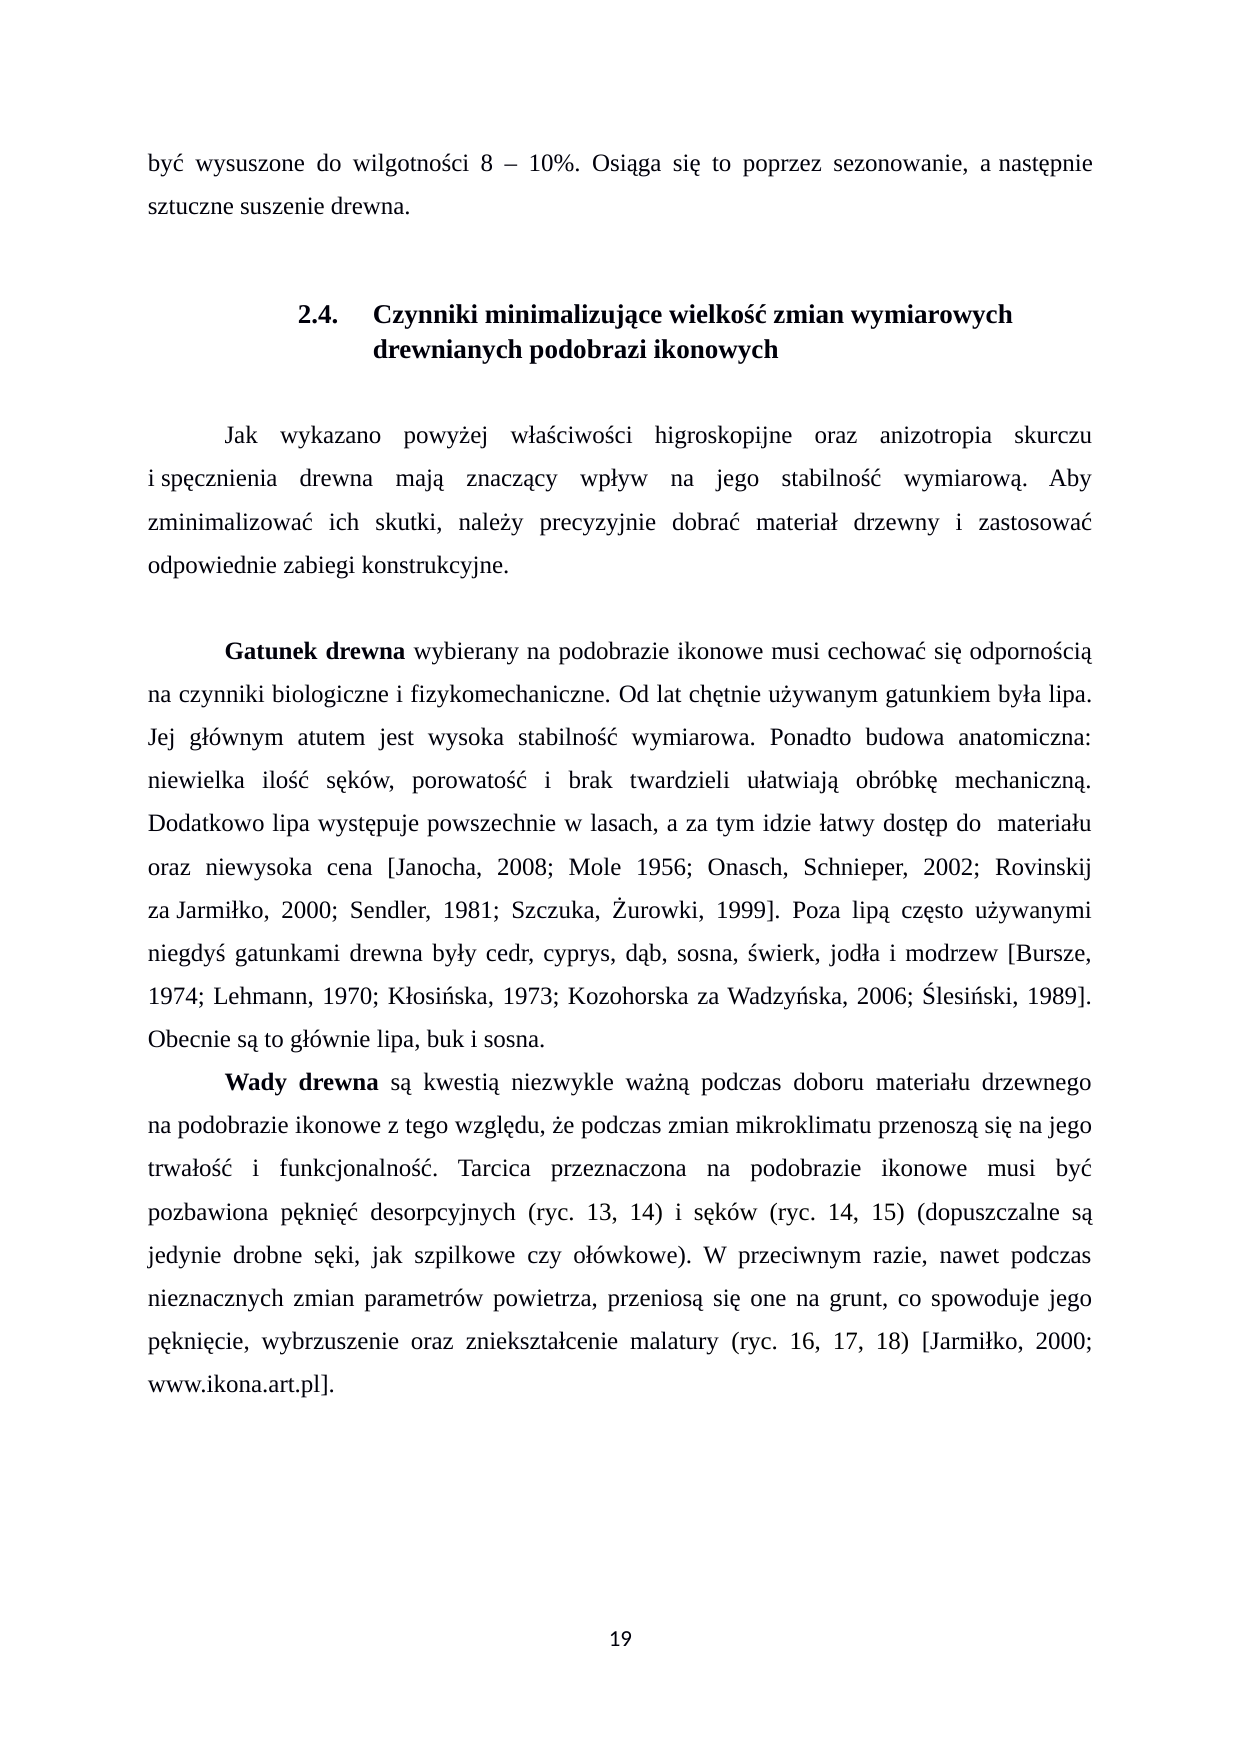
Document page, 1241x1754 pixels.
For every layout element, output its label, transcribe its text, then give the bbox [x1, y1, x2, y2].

subtitle Czynniki minimalizujące wielkość zmian wymiarowych drewnianych podobrazi ikonowych [298, 298, 1093, 365]
text Jak wykazano powyżej właściwości higroskopijne oraz anizotropia skurczu i spęcznienia drewna mają znaczący wpływ na jego stabilność wymiarową. Aby zminimalizować ich skutki, należy precyzyjnie dobrać materiał drzewny i zastosować odpowiednie zabiegi konstrukcyjne. [148, 420, 1093, 578]
text Wady drewna są kwestią niezwykle ważną podczas doboru materiału drzewnego na podobrazie ikonowe z tego względu, że podczas zmian mikroklimatu przenoszą się na jego trwałość i funkcjonalność. Tarcica przeznaczona na podobrazie ikonowe musi być pozbawiona pęknięć desorpcyjnych (ryc. 13, 14) i sęków (ryc. 14, 15) (dopuszczalne są jedynie drobne sęki, jak szpilkowe czy ołówkowe). W przeciwnym razie, nawet podczas nieznacznych zmian parametrów powietrza, przeniosą się one na grunt, co spowoduje jego pęknięcie, wybrzuszenie oraz zniekształcenie malatury (ryc. 16, 17, 18) [Jarmiłko, 2000; www.ikona.art.pl]. [148, 1067, 1093, 1398]
text Gatunek drewna wybierany na podobrazie ikonowe musi cechować się odpornością na czynniki biologiczne i fizykomechaniczne. Od lat chętnie używanym gatunkiem była lipa. Jej głównym atutem jest wysoka stabilność wymiarowa. Ponadto budowa anatomiczna: niewielka ilość sęków, porowatość i brak twardzieli ułatwiają obróbkę mechaniczną. Dodatkowo lipa występuje powszechnie w lasach, a za tym idzie łatwy dostęp do materiału oraz niewysoka cena [Janocha, 2008; Mole 1956; Onasch, Schnieper, 2002; Rovinskij za Jarmiłko, 2000; Sendler, 1981; Szczuka, Żurowki, 1999]. Poza lipą często używanymi niegdyś gatunkami drewna były cedr, cyprys, dąb, sosna, świerk, jodła i modrzew [Bursze, 1974; Lehmann, 1970; Kłosińska, 1973; Kozohorska za Wadzyńska, 2006; Ślesiński, 1989]. Obecnie są to głównie lipa, buk i sosna. [148, 636, 1093, 1053]
text być wysuszone do wilgotności 8 – 10%. Osiąga się to poprzez sezonowanie, a następnie sztuczne suszenie drewna. [148, 148, 1093, 219]
